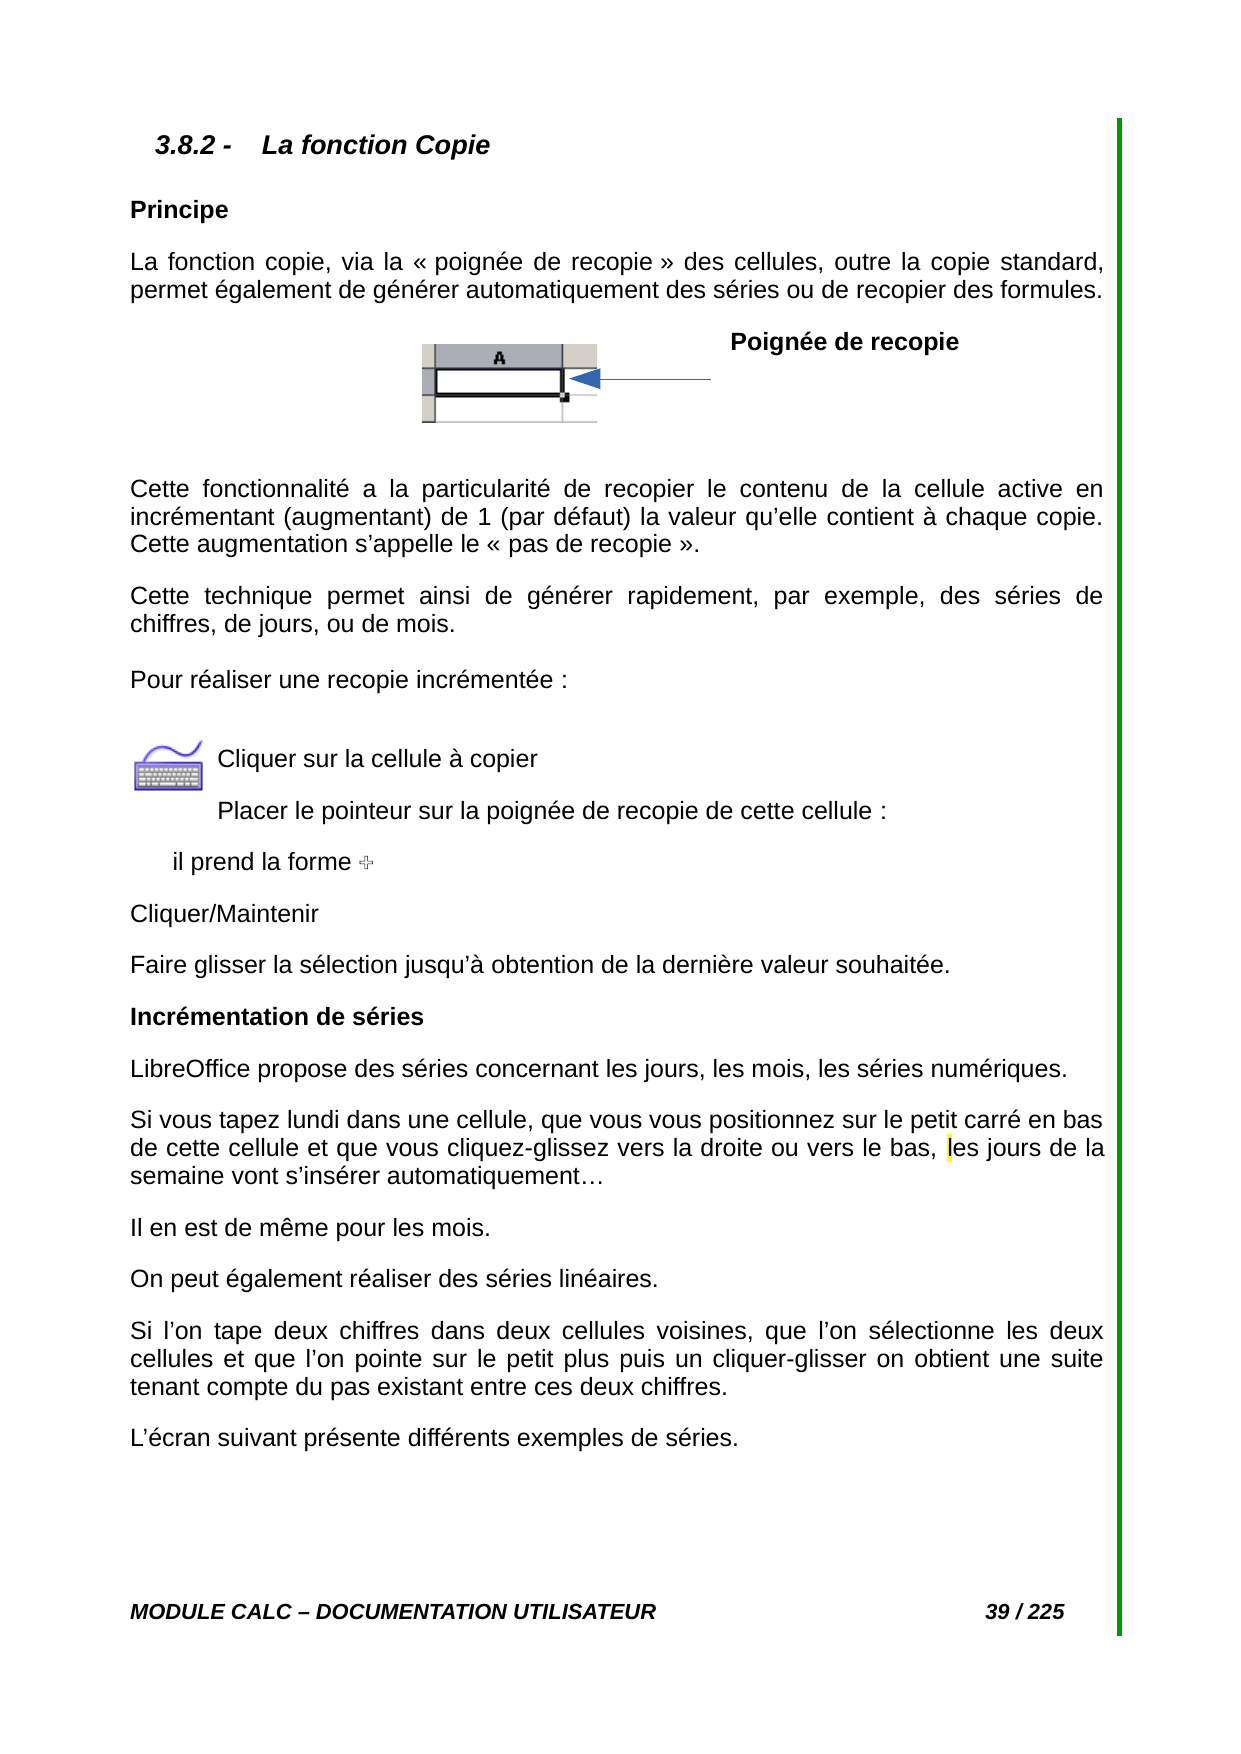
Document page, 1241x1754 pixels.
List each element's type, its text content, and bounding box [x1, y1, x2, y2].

text Incrémentation de séries [130, 1003, 1105, 1031]
text Il en est de même pour les mois. [130, 1213, 1105, 1241]
text LibreOffice propose des séries concernant les jours, les mois, les séries numériques. [130, 1054, 1105, 1082]
text Cliquer/Maintenir [130, 900, 1105, 928]
text Faire glisser la sélection jusqu’à obtention de la dernière valeur souhaitée. [130, 951, 1105, 979]
text Cliquer sur la cellule à copier [206, 745, 1105, 773]
text Si l’on tape deux chiffres dans deux cellules voisines, que l’on sélectionne les deux cellules et que l’on pointe sur le petit plus puis un cliquer-glisser on obtient une suite tenant compte du pas existant entre ces deux chiffres. [130, 1316, 1105, 1400]
text On peut également réaliser des séries linéaires. [130, 1265, 1105, 1293]
subtitle La fonction Copie [155, 130, 1105, 160]
text L’écran suivant présente différents exemples de séries. [130, 1424, 1105, 1452]
text Si vous tapez lundi dans une cellule, que vous vous positionnez sur le petit carré en bas de cette cellule et que vous cliquez-glissez vers la droite ou vers le bas, les jours de la semaine vont s’insérer automatiquement… [130, 1106, 1105, 1190]
picture [422, 344, 598, 423]
text Pour réaliser une recopie incrémentée : [130, 666, 1105, 693]
text il prend la forme + [130, 848, 1105, 876]
picture [130, 729, 206, 805]
text Cette technique permet ainsi de générer rapidement, par exemple, des séries de chiffres, de jours, ou de mois. [130, 582, 1105, 638]
text Placer le pointeur sur la poignée de recopie de cette cellule : [130, 797, 1105, 824]
text Principe [130, 196, 1105, 224]
text Cette fonctionnalité a la particularité de recopier le contenu de la cellule active en incrémentant (augmentant) de 1 (par défaut) la valeur qu’elle contient à chaque copie. Cette augmentation s’appelle le « pas de recopie ». [130, 474, 1105, 558]
text La fonction copie, via la « poignée de recopie » des cellules, outre la copie standard, permet également de générer automatiquement des séries ou de recopier des formules. [130, 248, 1105, 304]
